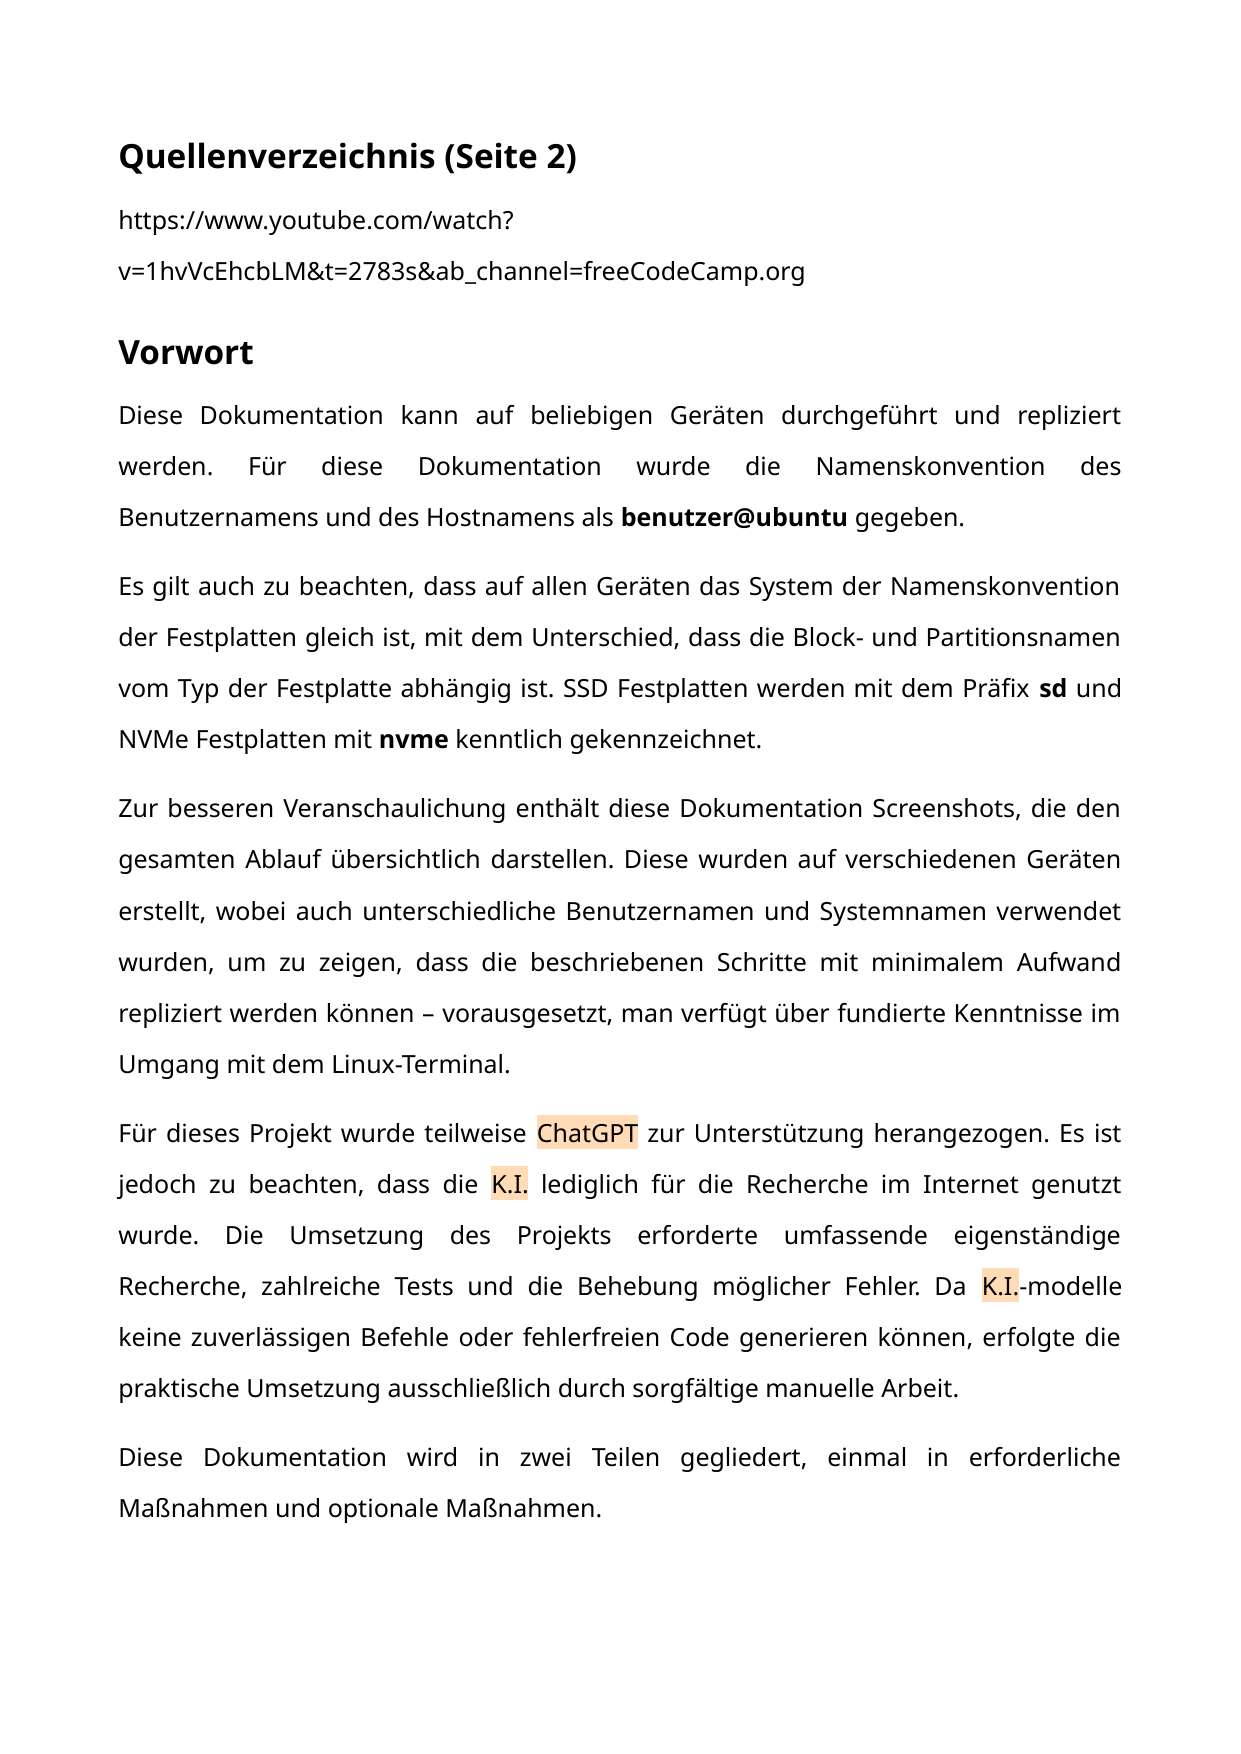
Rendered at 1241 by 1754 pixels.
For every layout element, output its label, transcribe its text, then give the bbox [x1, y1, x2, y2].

text Für dieses Projekt wurde teilweise ChatGPT zur Unterstützung herangezogen. Es ist jedoch zu beachten, dass die K.I. lediglich für die Recherche im Internet genutzt wurde. Die Umsetzung des Projekts erforderte umfassende eigenständige Recherche, zahlreiche Tests und die Behebung möglicher Fehler. Da K.I.-modelle keine zuverlässigen Befehle oder fehlerfreien Code generieren können, erfolgte die praktische Umsetzung ausschließlich durch sorgfältige manuelle Arbeit. [118, 1115, 1122, 1404]
text https://www.youtube.com/watch?v=1hvVcEhcbLM&t=2783s&ab_channel=freeCodeCamp.org [118, 202, 1122, 288]
subtitle Quellenverzeichnis (Seite 2) [118, 133, 1122, 178]
subtitle Vorwort [118, 328, 1122, 374]
text Zur besseren Veranschaulichung enthält diese Dokumentation Screenshots, die den gesamten Ablauf übersichtlich darstellen. Diese wurden auf verschiedenen Geräten erstellt, wobei auch unterschiedliche Benutzernamen und Systemnamen verwendet wurden, um zu zeigen, dass die beschriebenen Schritte mit minimalem Aufwand repliziert werden können – vorausgesetzt, man verfügt über fundierte Kenntnisse im Umgang mit dem Linux-Terminal. [118, 791, 1122, 1080]
text Diese Dokumentation wird in zwei Teilen gegliedert, einmal in erforderliche Maßnahmen und optionale Maßnahmen. [118, 1439, 1122, 1524]
text Es gilt auch zu beachten, dass auf allen Geräten das System der Namenskonvention der Festplatten gleich ist, mit dem Unterschied, dass die Block- und Partitionsnamen vom Typ der Festplatte abhängig ist. SSD Festplatten werden mit dem Präfix sd und NVMe Festplatten mit nvme kenntlich gekennzeichnet. [118, 569, 1122, 756]
text Diese Dokumentation kann auf beliebigen Geräten durchgeführt und repliziert werden. Für diese Dokumentation wurde die Namenskonvention des Benutzernamens und des Hostnamens als benutzer@ubuntu gegeben. [118, 398, 1122, 534]
